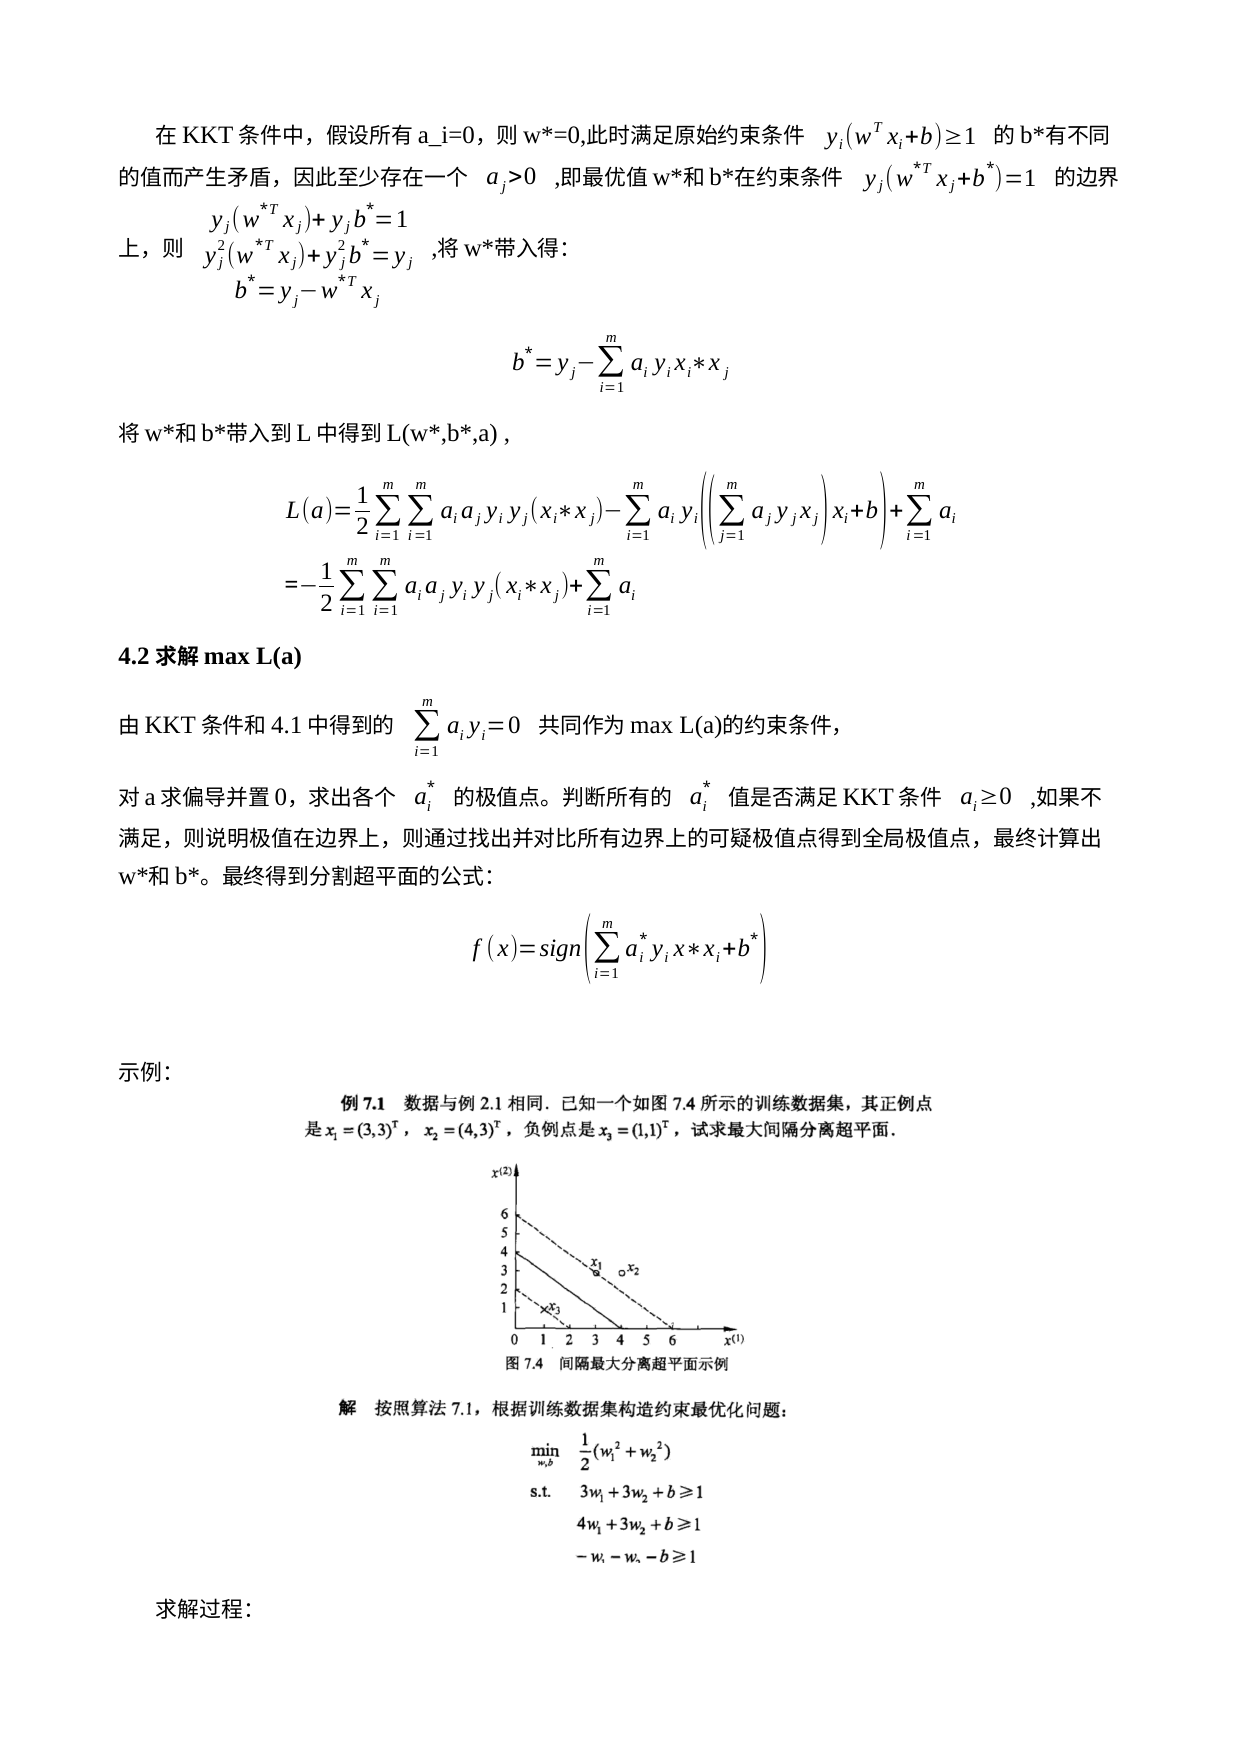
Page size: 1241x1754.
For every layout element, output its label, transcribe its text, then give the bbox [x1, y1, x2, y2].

text 在KKT条件中，假设所有a_i=0，则w*=0,此时满足原始约束条件的b*有不同的值而产生矛盾，因此至少存在一个,即最优值w*和b*在约束条件的边界上，则,将w*带入得： [118, 118, 1122, 308]
text 对a求偏导并置0，求出各个的极值点。判断所有的值是否满足KKT条件,如果不满足，则说明极值在边界上，则通过找出并对比所有边界上的可疑极值点得到全局极值点，最终计算出w*和b*。最终得到分割超平面的公式： [118, 780, 1122, 890]
picture [297, 1086, 943, 1563]
text 求解过程： [118, 1592, 1122, 1623]
text 将w*和b*带入到L中得到L(w*,b*,a) , [118, 416, 1122, 448]
text 示例： [118, 1055, 1122, 1086]
text 4.2 求解max L(a) [118, 639, 1122, 671]
text 由KKT条件和4.1中得到的共同作为max L(a)的约束条件， [118, 692, 1122, 759]
